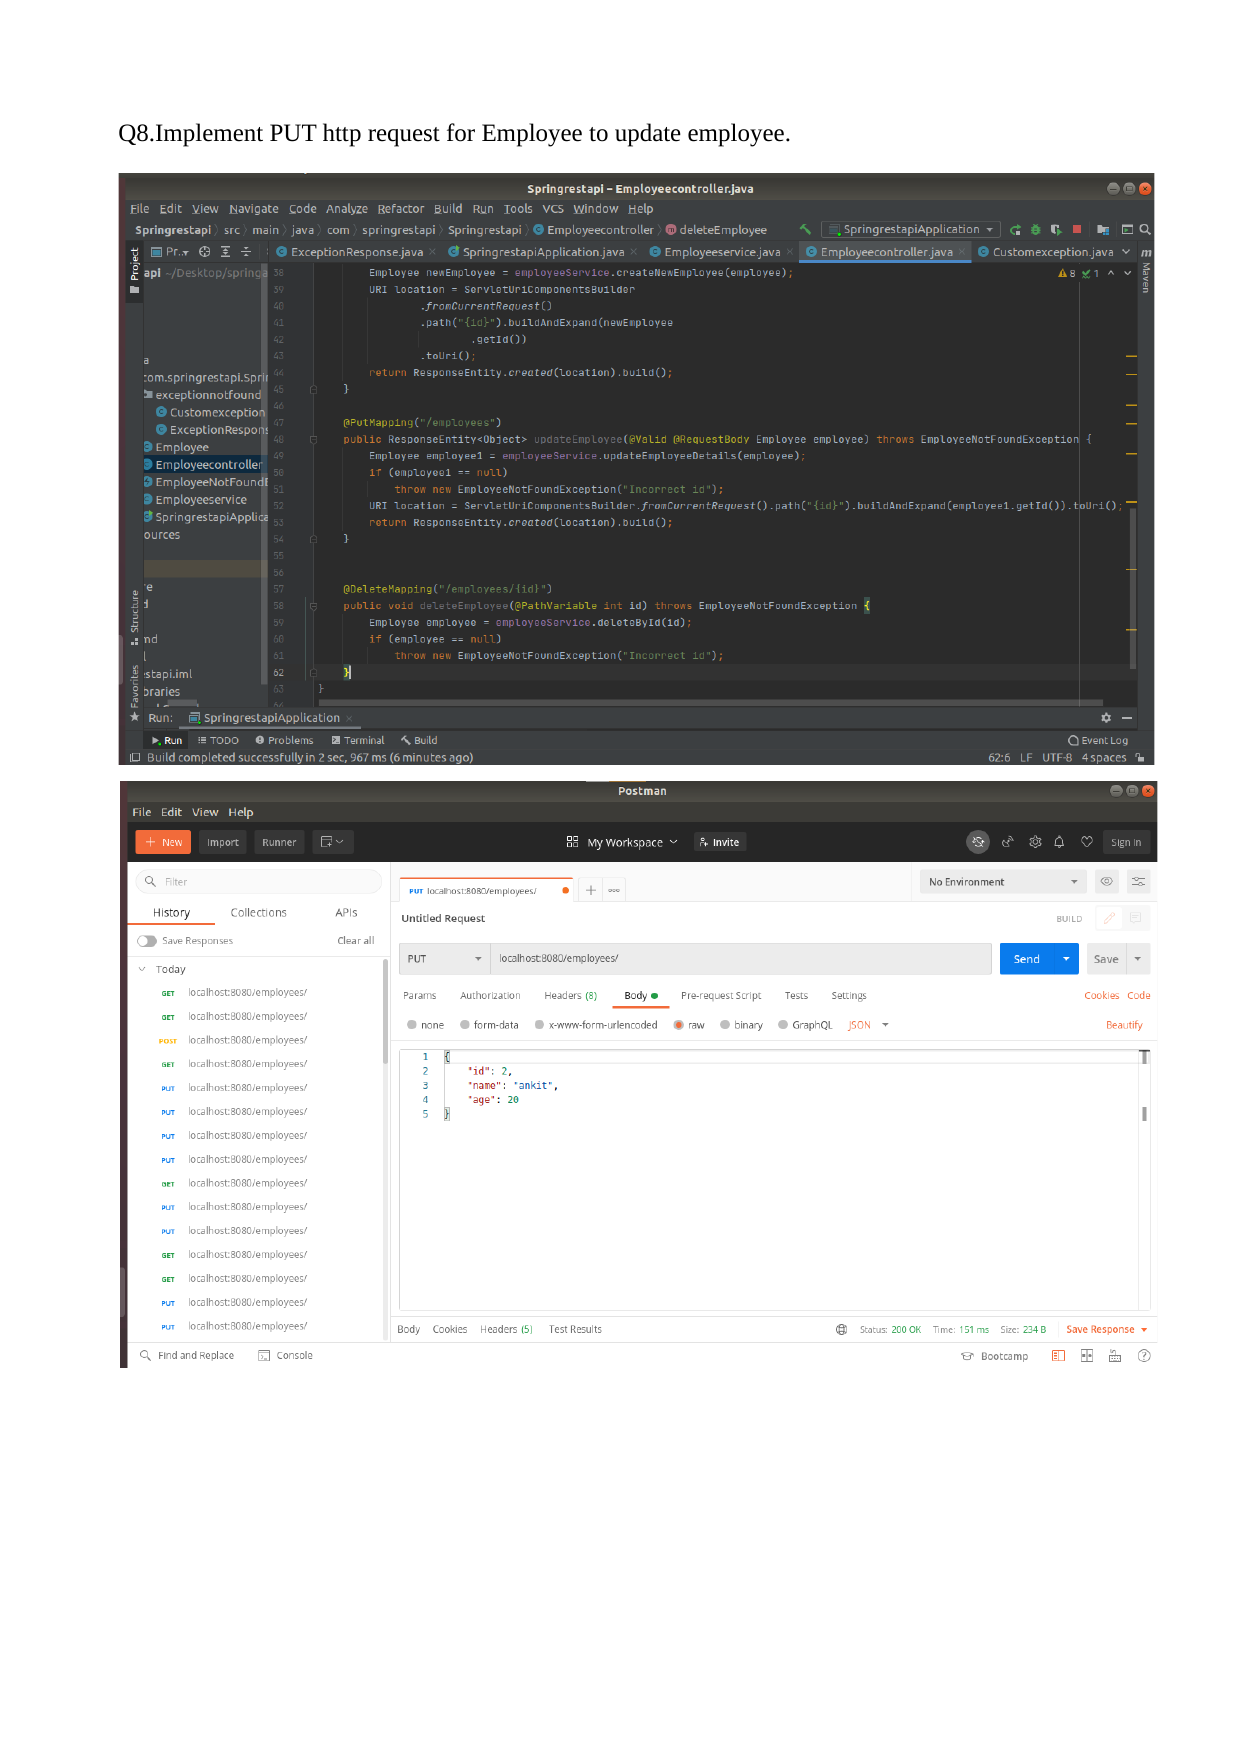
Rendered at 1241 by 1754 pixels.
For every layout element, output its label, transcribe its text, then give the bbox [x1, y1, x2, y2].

picture [120, 781, 1158, 1368]
picture [118, 173, 1155, 765]
text Q8.Implement PUT http request for Employee to update employee. [118, 118, 1122, 147]
